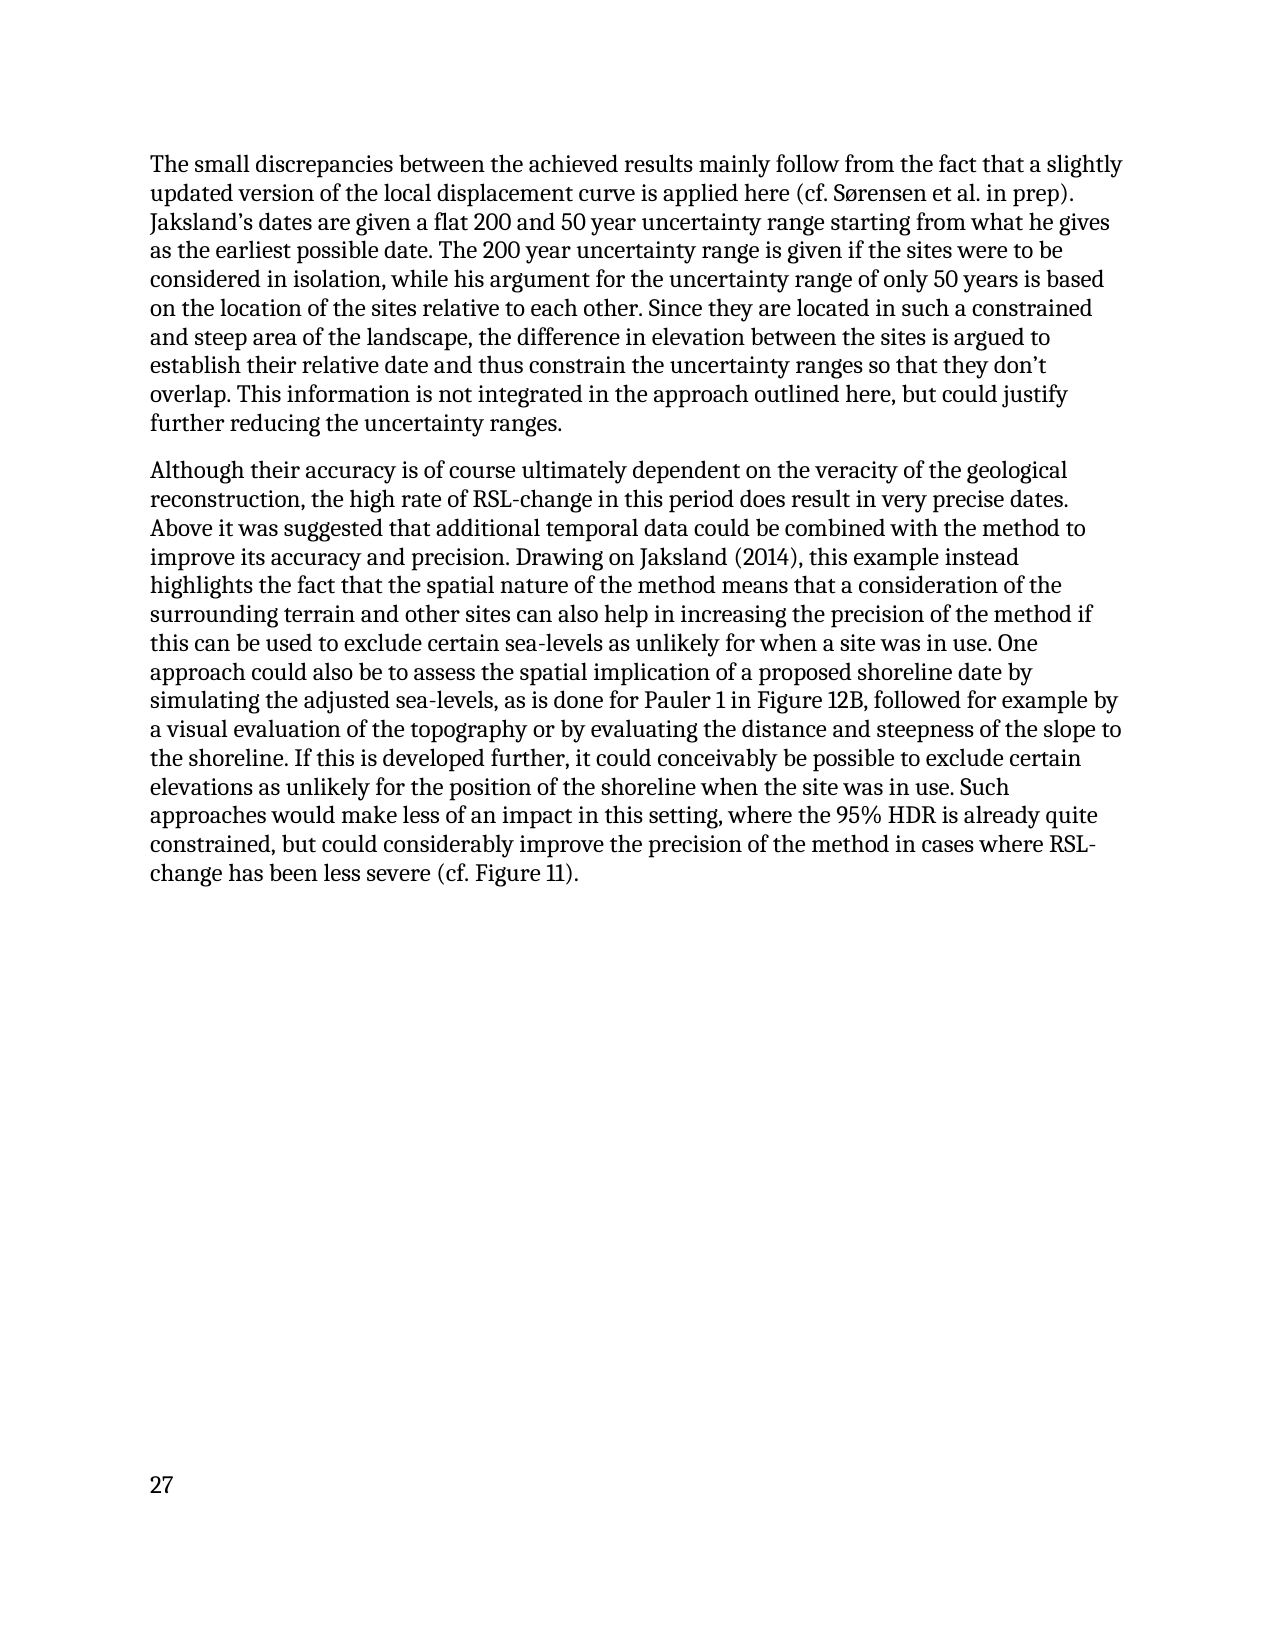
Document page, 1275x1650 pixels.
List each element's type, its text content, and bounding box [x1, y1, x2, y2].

text The small discrepancies between the achieved results mainly follow from the fact that a slightly updated version of the local displacement curve is applied here (cf. Sørensen et al. in prep). Jaksland’s dates are given a flat 200 and 50 year uncertainty range starting from what he gives as the earliest possible date. The 200 year uncertainty range is given if the sites were to be considered in isolation, while his argument for the uncertainty range of only 50 years is based on the location of the sites relative to each other. Since they are located in such a constrained and steep area of the landscape, the difference in elevation between the sites is argued to establish their relative date and thus constrain the uncertainty ranges so that they don’t overlap. This information is not integrated in the approach outlined here, but could justify further reducing the uncertainty ranges. [150, 150, 1125, 437]
text Although their accuracy is of course ultimately dependent on the veracity of the geological reconstruction, the high rate of RSL-change in this period does result in very precise dates. Above it was suggested that additional temporal data could be combined with the method to improve its accuracy and precision. Drawing on Jaksland (2014), this example instead highlights the fact that the spatial nature of the method means that a consideration of the surrounding terrain and other sites can also help in increasing the precision of the method if this can be used to exclude certain sea-levels as unlikely for when a site was in use. One approach could also be to assess the spatial implication of a proposed shoreline date by simulating the adjusted sea-levels, as is done for Pauler 1 in Figure 12B, followed for example by a visual evaluation of the topography or by evaluating the distance and steepness of the slope to the shoreline. If this is developed further, it could conceivably be possible to exclude certain elevations as unlikely for the position of the shoreline when the site was in use. Such approaches would make less of an impact in this setting, where the 95% HDR is already quite constrained, but could considerably improve the precision of the method in cases where RSL-change has been less severe (cf. Figure 11). [150, 456, 1125, 887]
